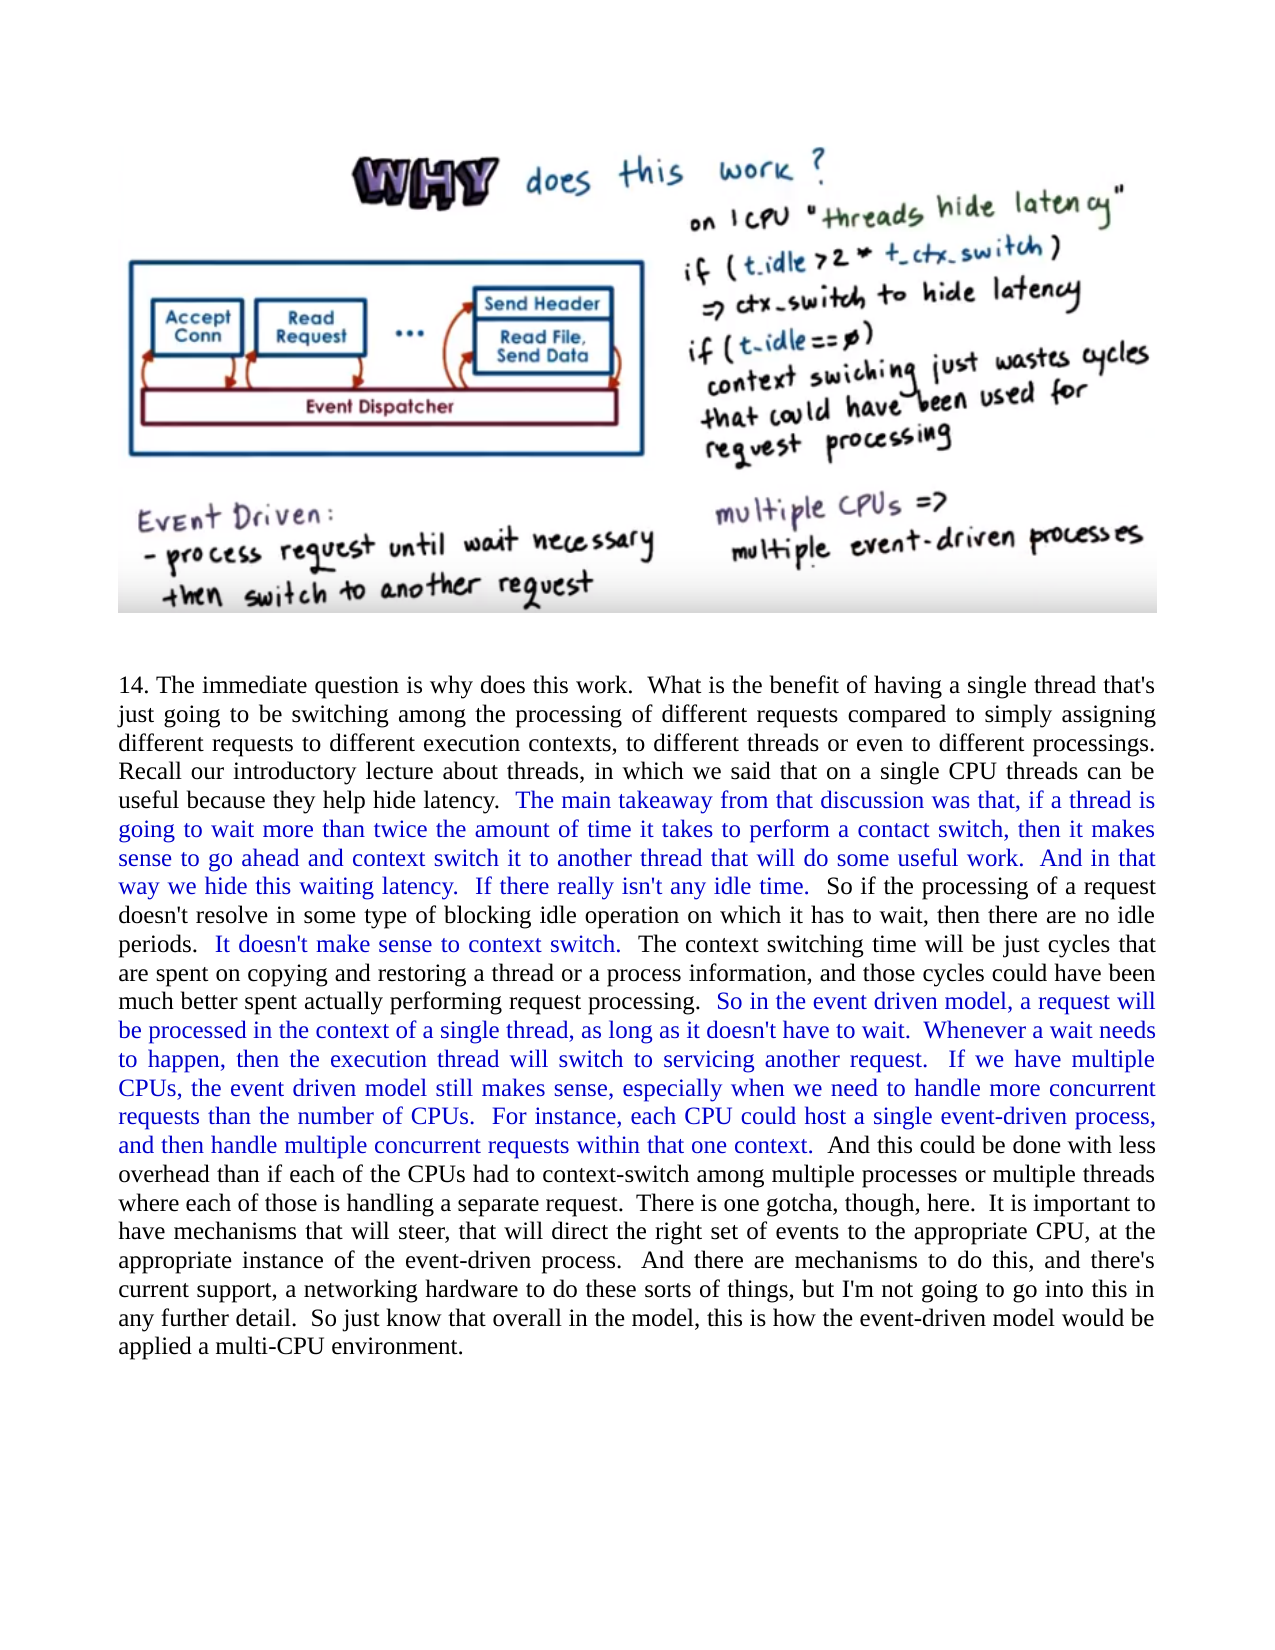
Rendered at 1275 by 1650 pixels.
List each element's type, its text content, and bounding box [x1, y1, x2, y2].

text 14. The immediate question is why does this work. What is the benefit of having a single thread that's just going to be switching among the processing of different requests compared to simply assigning different requests to different execution contexts, to different threads or even to different processings. Recall our introductory lecture about threads, in which we said that on a single CPU threads can be useful because they help hide latency. The main takeaway from that discussion was that, if a thread is going to wait more than twice the amount of time it takes to perform a contact switch, then it makes sense to go ahead and context switch it to another thread that will do some useful work. And in that way we hide this waiting latency. If there really isn't any idle time. So if the processing of a request doesn't resolve in some type of blocking idle operation on which it has to wait, then there are no idle periods. It doesn't make sense to context switch. The context switching time will be just cycles that are spent on copying and restoring a thread or a process information, and those cycles could have been much better spent actually performing request processing. So in the event driven model, a request will be processed in the context of a single thread, as long as it doesn't have to wait. Whenever a wait needs to happen, then the execution thread will switch to servicing another request. If we have multiple CPUs, the event driven model still makes sense, especially when we need to handle more concurrent requests than the number of CPUs. For instance, each CPU could host a single event-driven process, and then handle multiple concurrent requests within that one context. And this could be done with less overhead than if each of the CPUs had to context-switch among multiple processes or multiple threads where each of those is handling a separate request. There is one gotcha, though, here. It is important to have mechanisms that will steer, that will direct the right set of events to the appropriate CPU, at the appropriate instance of the event-driven process. And there are mechanisms to do this, and there's current support, a networking hardware to do these sorts of things, but I'm not going to go into this in any further detail. So just know that overall in the model, this is how the event-driven model would be applied a multi-CPU environment. [118, 670, 1157, 1360]
picture [118, 146, 1157, 613]
